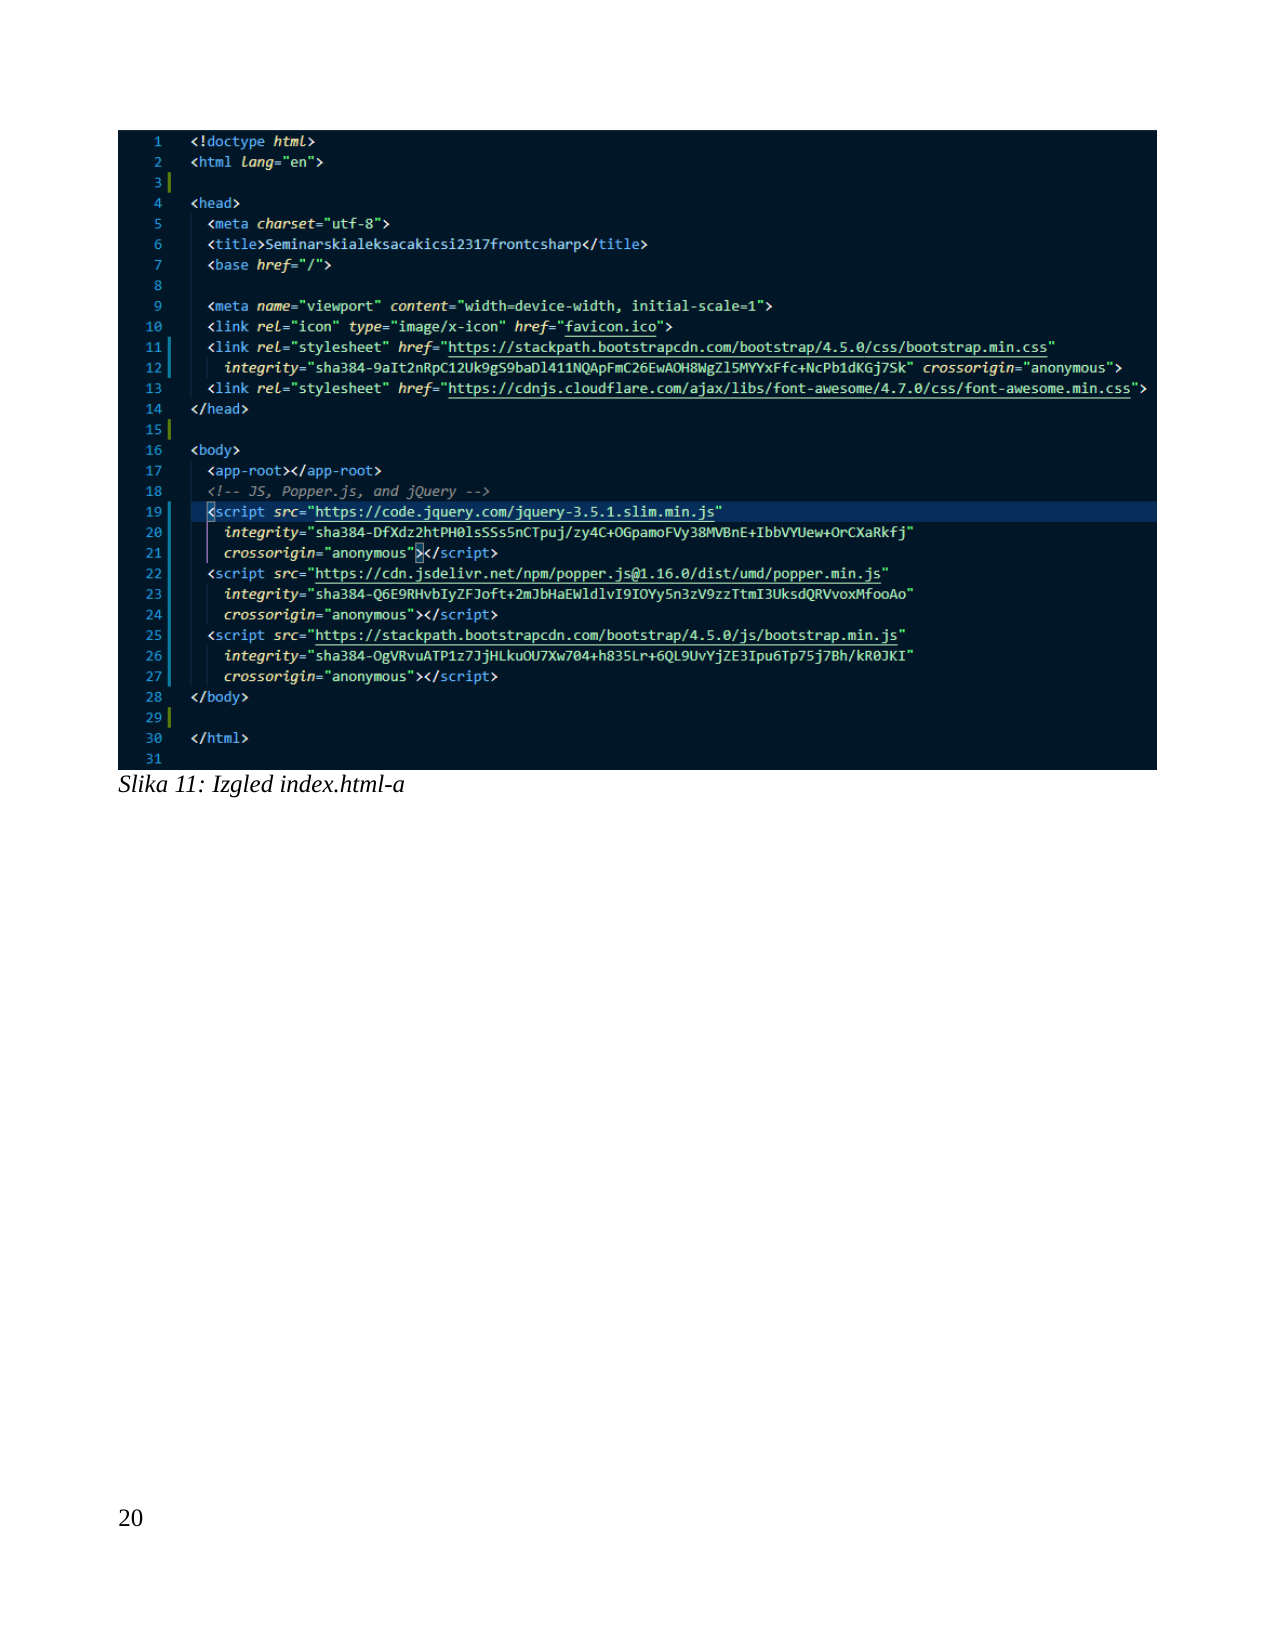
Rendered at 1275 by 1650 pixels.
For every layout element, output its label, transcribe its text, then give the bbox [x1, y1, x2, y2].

list Slika 11: Izgled index.html-a [118, 770, 1157, 798]
picture [118, 130, 1157, 770]
